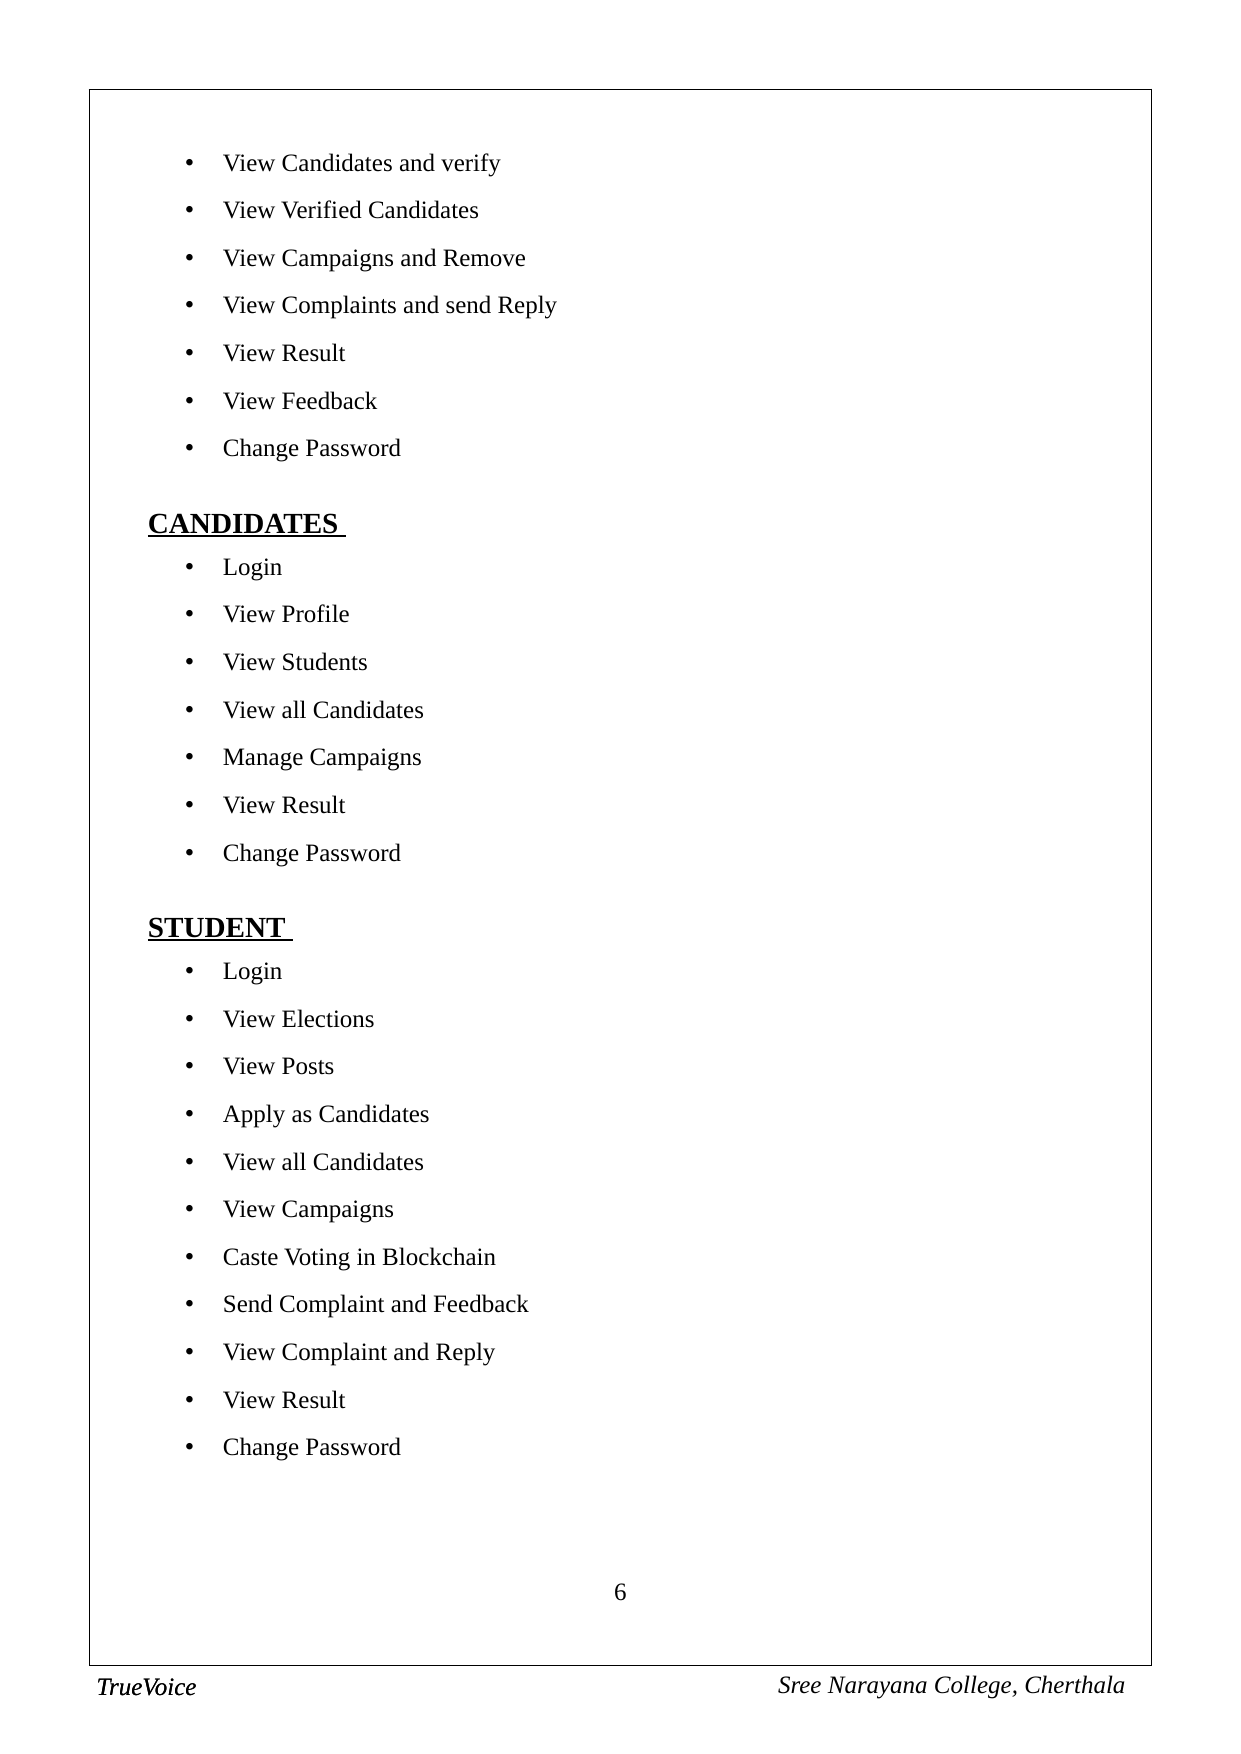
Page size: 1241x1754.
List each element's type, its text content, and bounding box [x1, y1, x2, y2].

list Change Password [185, 433, 1092, 462]
subtitle CANDIDATES [148, 506, 1092, 539]
list Login [185, 956, 1092, 985]
list Change Password [185, 1432, 1092, 1461]
list View Campaigns [185, 1194, 1092, 1223]
list View Complaint and Reply [185, 1337, 1092, 1366]
list View Students [185, 647, 1092, 676]
list Apply as Candidates [185, 1099, 1092, 1128]
list Send Complaint and Feedback [185, 1289, 1092, 1318]
list Manage Campaigns [185, 742, 1092, 771]
list View Elections [185, 1004, 1092, 1033]
list View Candidates and verify [185, 148, 1092, 176]
subtitle STUDENT [148, 910, 1092, 944]
list View Campaigns and Remove [185, 243, 1092, 272]
list View all Candidates [185, 1147, 1092, 1175]
list View Result [185, 1385, 1092, 1413]
list Caste Voting in Blockchain [185, 1242, 1092, 1271]
list Change Password [185, 838, 1092, 866]
list Login [185, 552, 1092, 581]
list View Verified Candidates [185, 195, 1092, 224]
list View all Candidates [185, 695, 1092, 723]
list View Profile [185, 599, 1092, 628]
list View Result [185, 790, 1092, 819]
list View Posts [185, 1051, 1092, 1080]
list View Result [185, 338, 1092, 367]
list View Complaints and send Reply [185, 291, 1092, 319]
list View Feedback [185, 386, 1092, 414]
